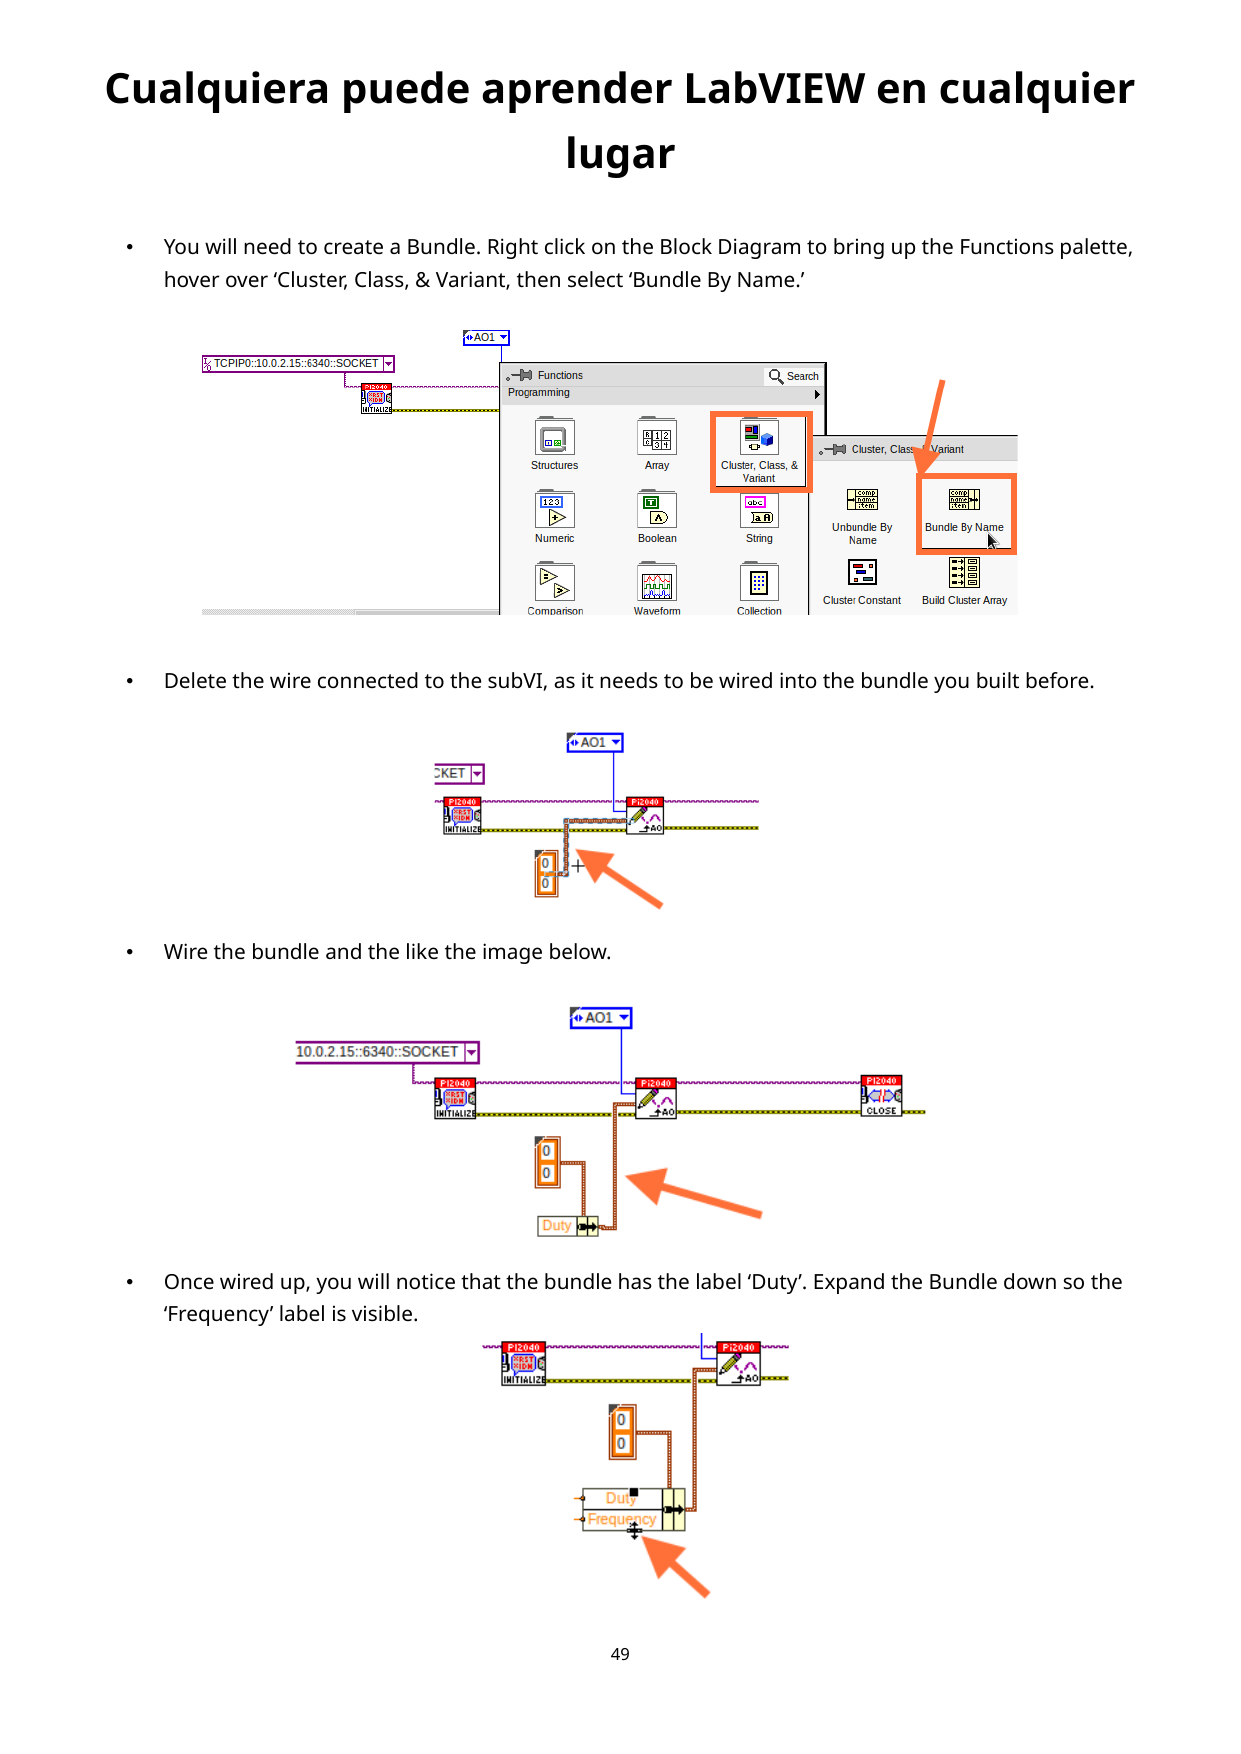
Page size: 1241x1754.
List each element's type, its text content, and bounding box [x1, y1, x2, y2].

list Wire the bundle and the like the image below. [126, 713, 1152, 966]
list Once wired up, you will notice that the bundle has the label ‘Duty’. Expand the Bundle down so the ‘Frequency’ label is visible. [126, 984, 1152, 1328]
list Delete the wire connected to the subVI, as it needs to be wired into the bundle you built before. [126, 666, 1152, 695]
picture [482, 1333, 789, 1607]
picture [434, 696, 759, 933]
list You will need to create a Bundle. Right click on the Block Diagram to bring up the Functions palette, hover over ‘Cluster, Class, & Variant, then select ‘Bundle By Name.’ [126, 232, 1152, 293]
picture [295, 992, 926, 1263]
picture [202, 312, 1018, 615]
